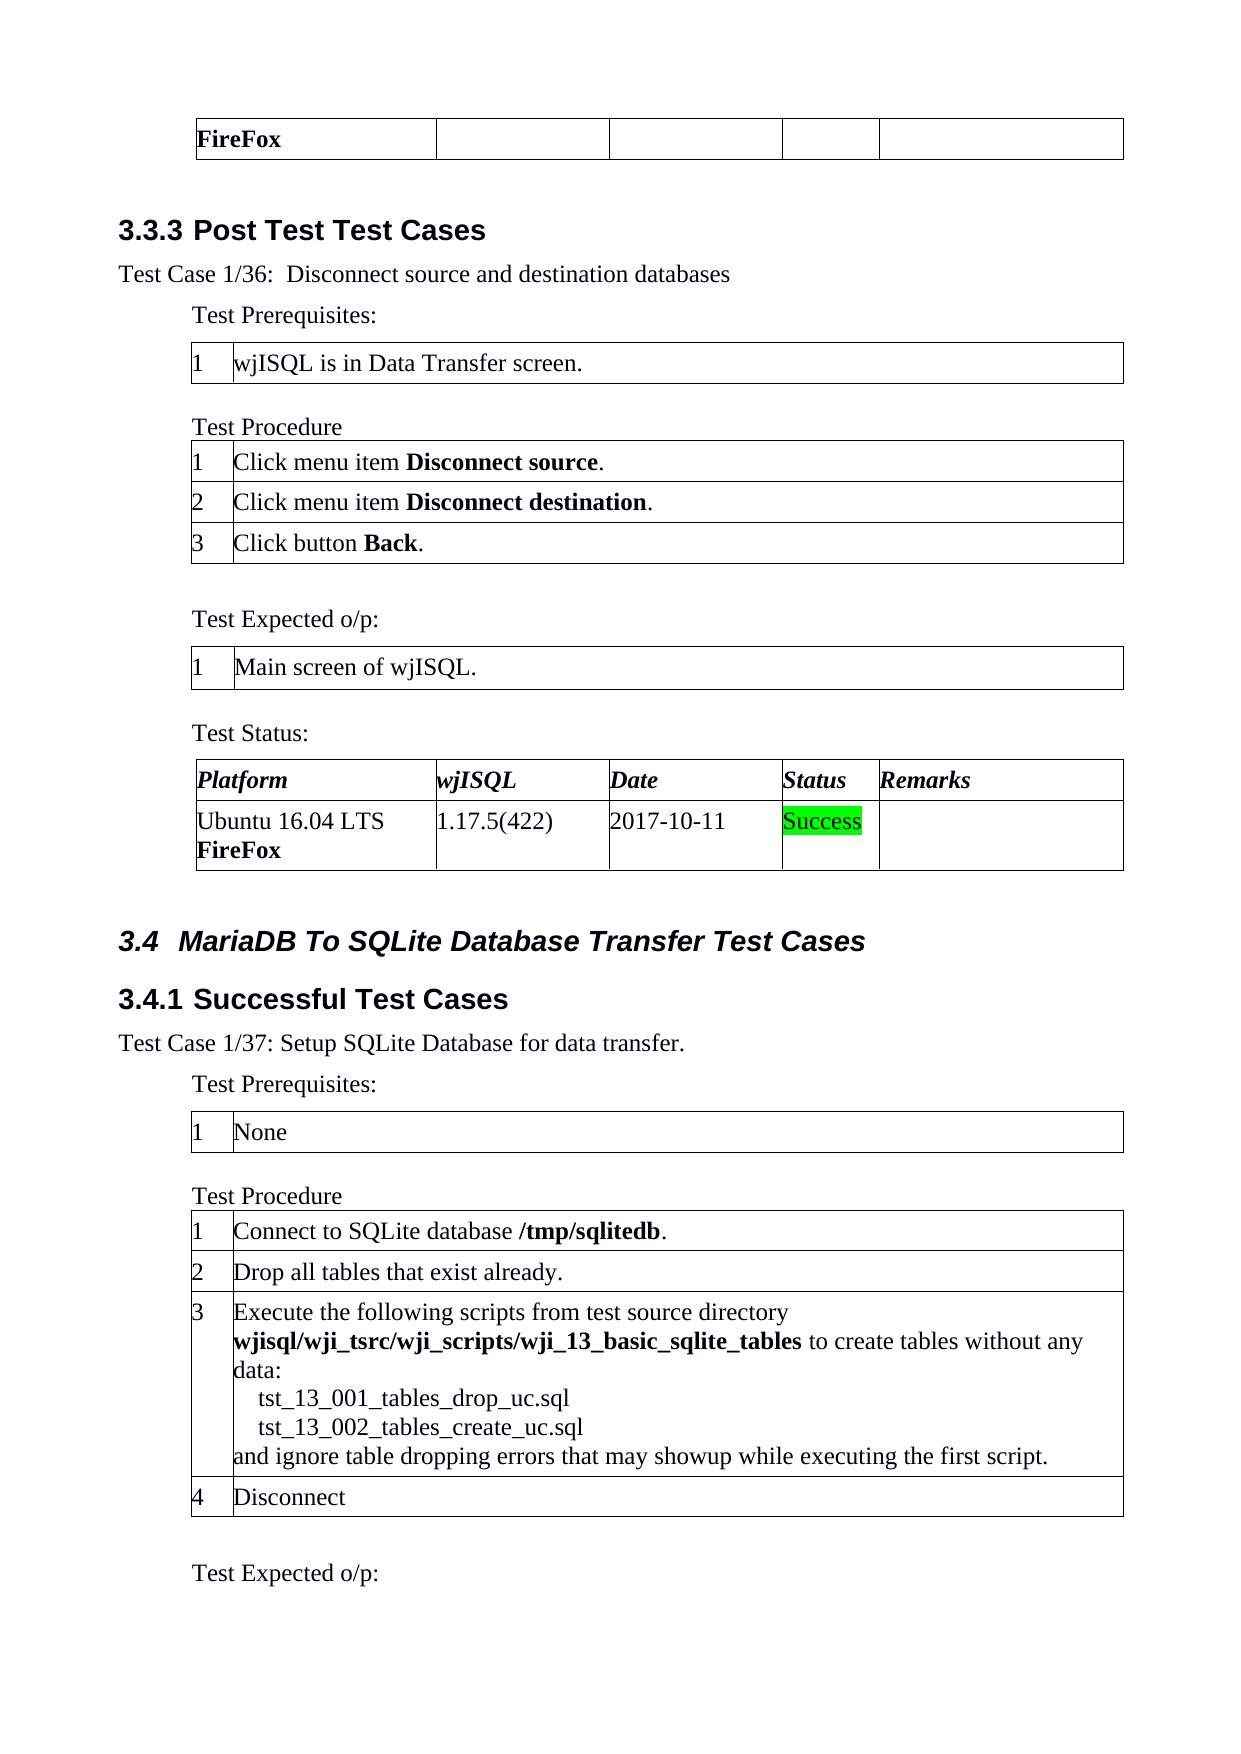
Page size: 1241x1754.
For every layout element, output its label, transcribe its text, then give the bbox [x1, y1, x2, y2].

table_cell 2017-10-11 [610, 801, 782, 869]
table_cell Click button Back. [234, 523, 1123, 563]
text Test Procedure [118, 412, 1122, 440]
text Test Case 1/37: Setup SQLite Database for data transfer. [118, 1028, 1122, 1057]
table_cell [880, 801, 1123, 869]
table_header 1 [192, 1211, 233, 1250]
table_cell [437, 119, 609, 159]
table_cell Click menu item Disconnect destination. [234, 482, 1123, 522]
table_cell [880, 119, 1123, 159]
table_header None [234, 1112, 1123, 1152]
text Test Prerequisites: [118, 1069, 1122, 1098]
text Test Case 1/36: Disconnect source and destination databases [118, 259, 1122, 288]
table_cell Drop all tables that exist already. [234, 1251, 1123, 1291]
text Test Prerequisites: [118, 300, 1122, 329]
text Test Procedure [118, 1181, 1122, 1209]
table_cell Execute the following scripts from test source directory wjisql/wji_tsrc/wji_scripts/wji_13_basic_sqlite_tables to create tables without any data: tst_13_001_tables_drop_uc.sql tst_13_002_tables_create_uc.sql and ignore table dropping errors that may showup while executing the first script. [234, 1292, 1123, 1476]
table_header Click menu item Disconnect source. [234, 441, 1123, 481]
table_cell 2 [192, 482, 233, 522]
table_header Platform [197, 760, 436, 800]
table_header Status [783, 760, 879, 800]
subtitle MariaDB To SQLite Database Transfer Test Cases [118, 924, 1122, 957]
table_cell 4 [192, 1477, 233, 1516]
table_cell Disconnect [234, 1477, 1123, 1516]
table_cell 3 [192, 523, 233, 563]
table_header 1 [192, 343, 233, 382]
table_header wjISQL is in Data Transfer screen. [234, 343, 1123, 382]
table_header 1 [192, 647, 234, 689]
table_header Date [610, 760, 782, 800]
table_header 1 [192, 441, 233, 481]
table_header Main screen of wjISQL. [235, 647, 1123, 689]
table_cell FireFox [197, 119, 436, 159]
table_cell 2 [192, 1251, 233, 1291]
text Test Status: [118, 718, 1122, 747]
table_header wjISQL [437, 760, 609, 800]
table_cell 3 [192, 1292, 233, 1476]
text Test Expected o/p: [118, 604, 1122, 633]
table_cell 1.17.5(422) [437, 801, 609, 869]
table_header 1 [192, 1112, 233, 1152]
table_header Remarks [880, 760, 1123, 800]
table_cell Ubuntu 16.04 LTS FireFox [197, 801, 436, 869]
table_cell [783, 119, 879, 159]
subtitle Successful Test Cases [118, 982, 1122, 1016]
table_cell Success [783, 801, 879, 869]
text Test Expected o/p: [118, 1558, 1122, 1587]
table_header Connect to SQLite database /tmp/sqlitedb. [234, 1211, 1123, 1250]
subtitle Post Test Test Cases [118, 213, 1122, 247]
table_cell [610, 119, 782, 159]
